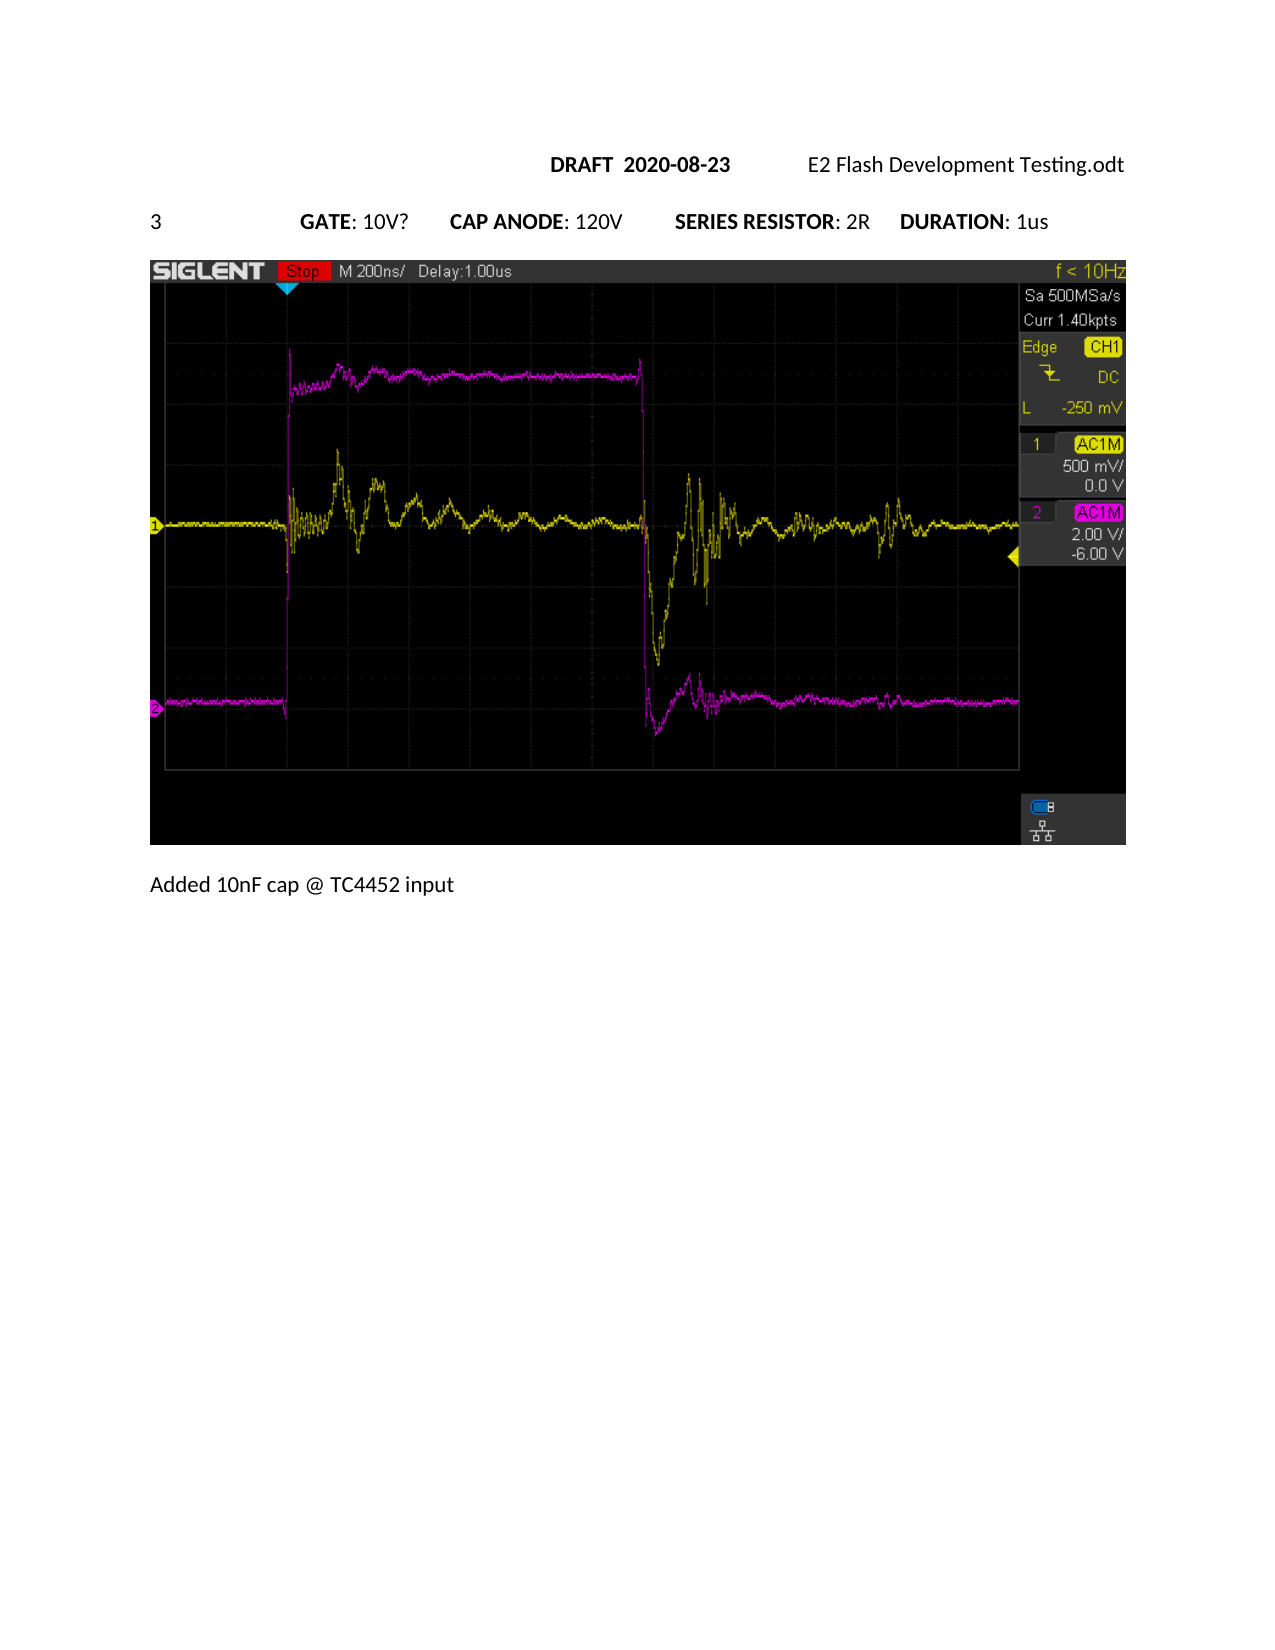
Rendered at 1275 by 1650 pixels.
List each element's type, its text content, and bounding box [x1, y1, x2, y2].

picture [150, 260, 1126, 845]
text 3 GATE: 10V? CAP ANODE: 120V SERIES RESISTOR: 2R DURATION: 1us [150, 207, 1125, 236]
text Added 10nF cap @ TC4452 input [150, 870, 1125, 898]
